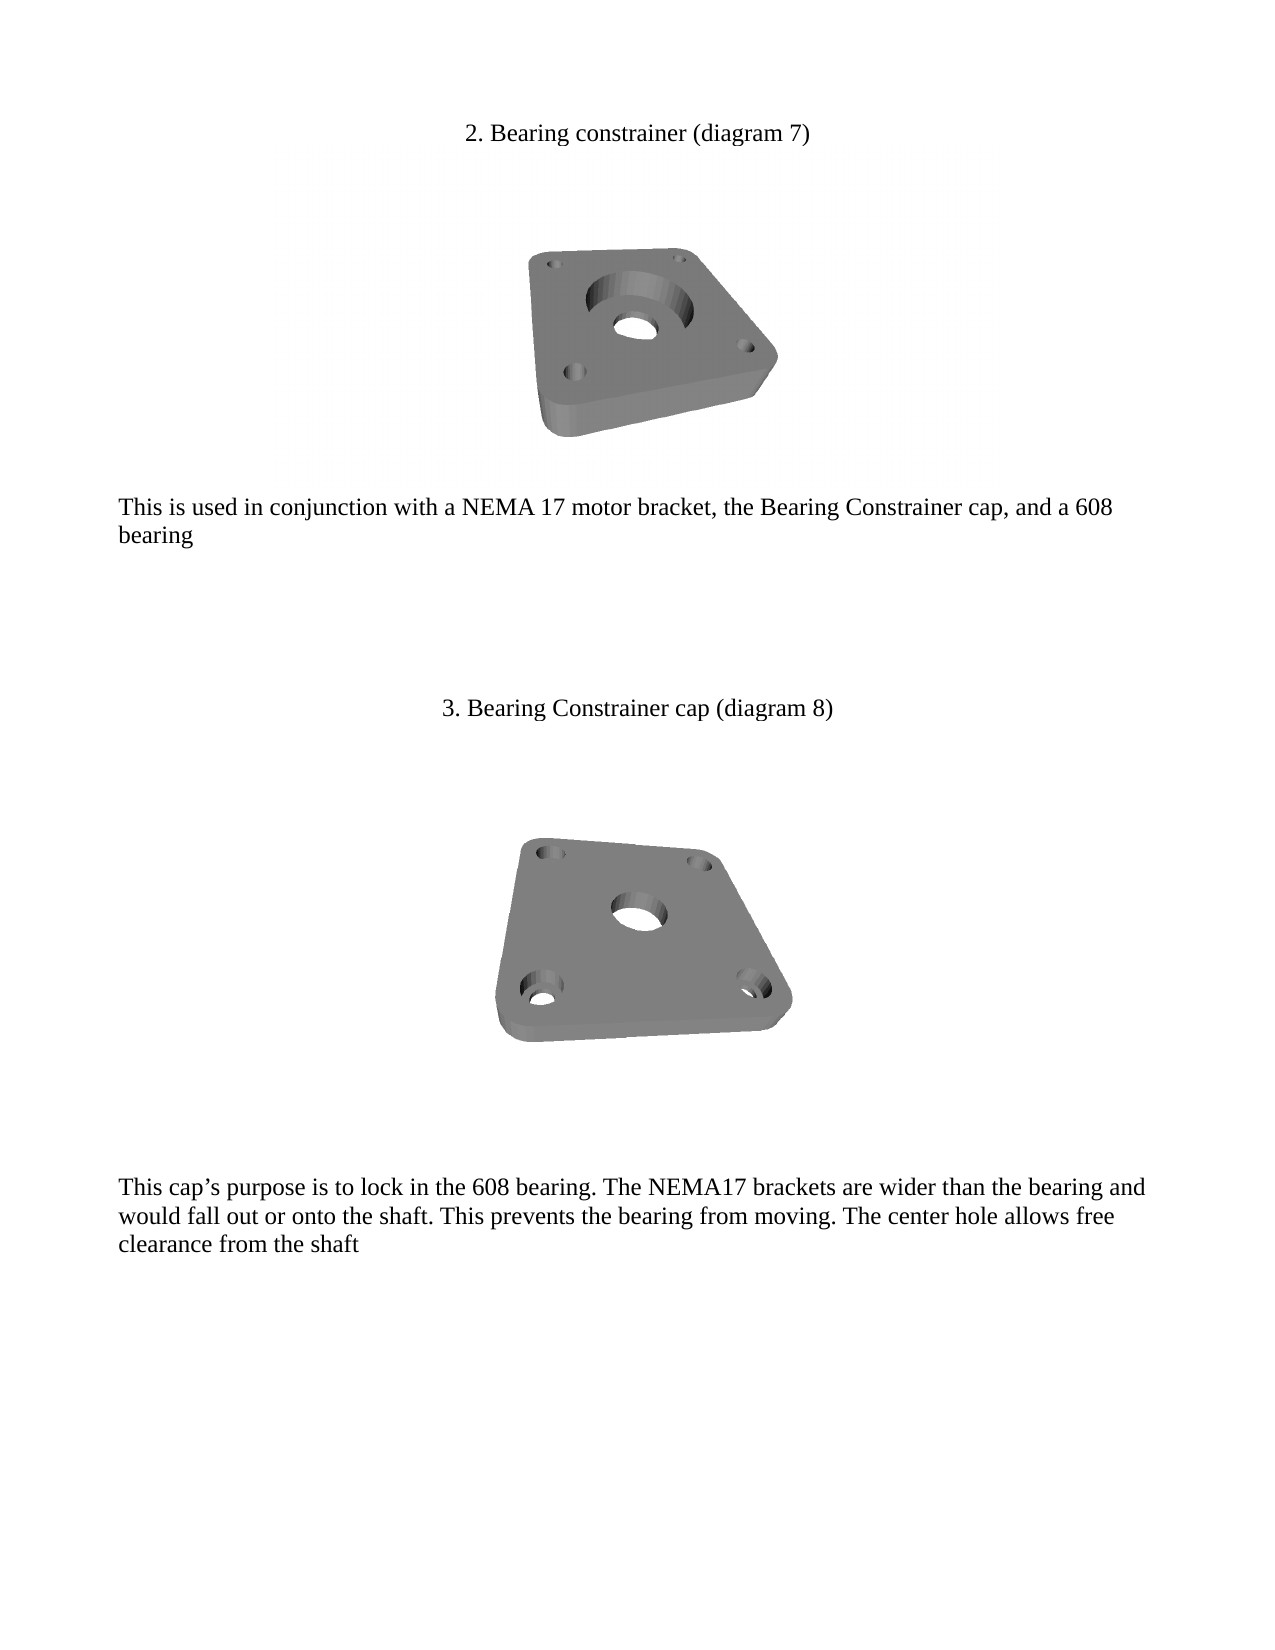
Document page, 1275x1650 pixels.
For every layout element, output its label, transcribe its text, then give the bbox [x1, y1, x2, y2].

text This cap’s purpose is to lock in the 608 bearing. The NEMA17 brackets are wider than the bearing and would fall out or onto the shaft. This prevents the bearing from moving. The center hole allows free clearance from the shaft [118, 1172, 1157, 1258]
picture [270, 146, 1005, 488]
text 2. Bearing constrainer (diagram 7) [118, 118, 1157, 147]
picture [214, 721, 1061, 1115]
text 3. Bearing Constrainer cap (diagram 8) [118, 693, 1157, 722]
text This is used in conjunction with a NEMA 17 motor bracket, the Bearing Constrainer cap, and a 608 bearing [118, 492, 1157, 549]
